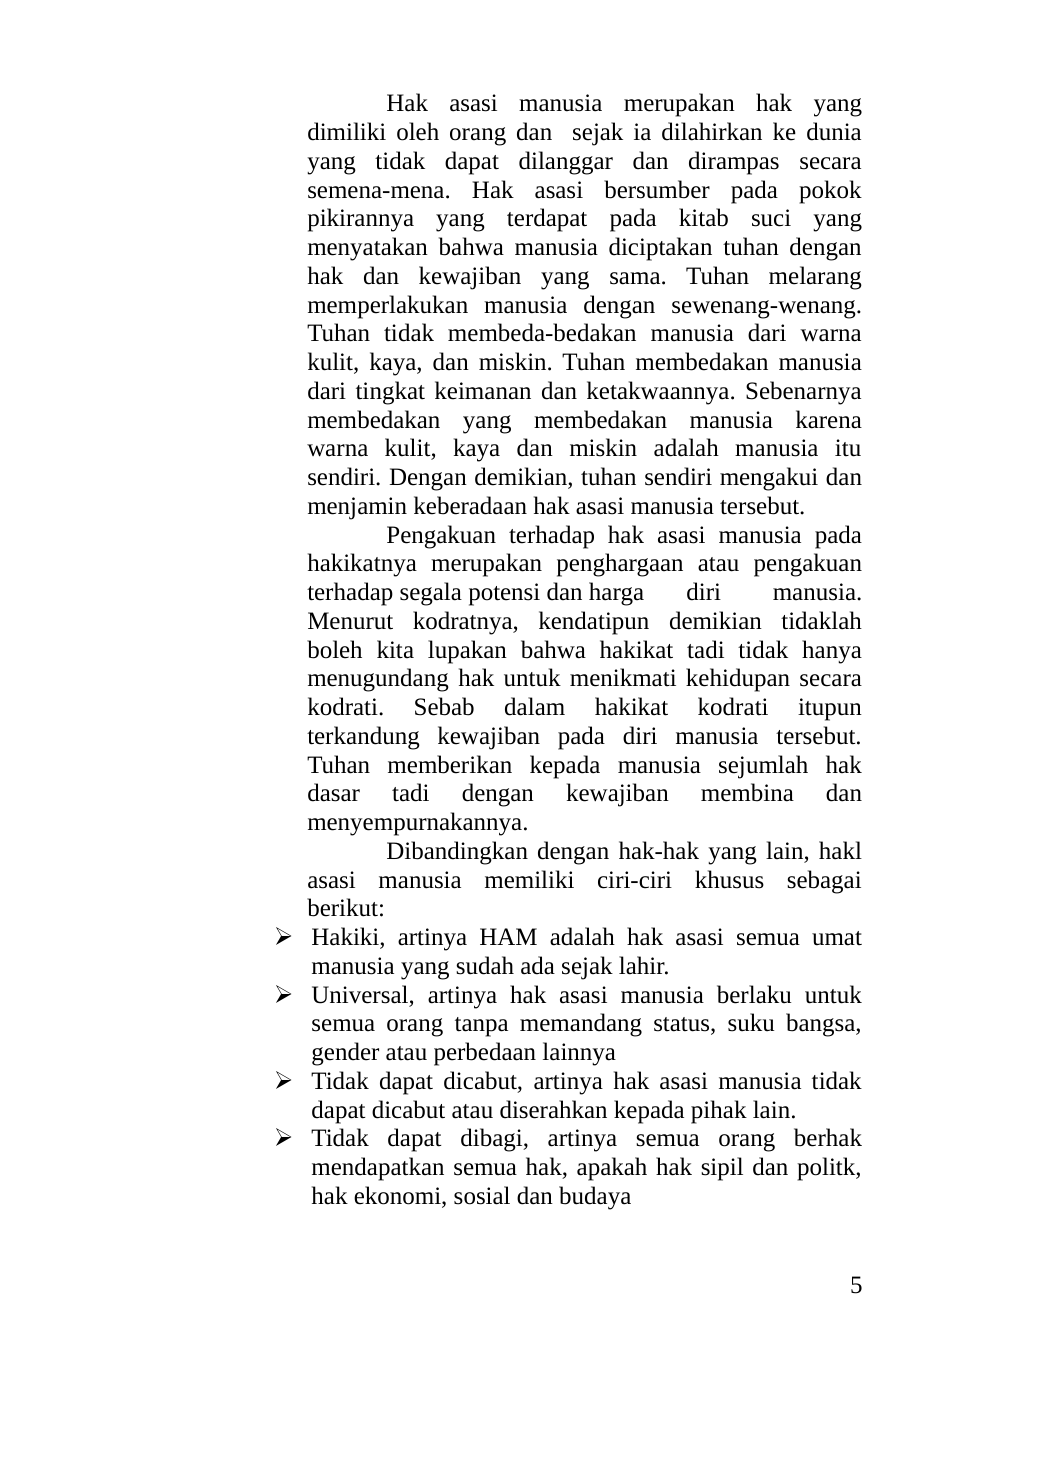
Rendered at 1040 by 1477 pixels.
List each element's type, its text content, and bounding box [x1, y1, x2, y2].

list Tidak dapat dicabut, artinya hak asasi manusia tidak dapat dicabut atau diserahkan kepada pihak lain. [274, 1066, 862, 1123]
text Hak asasi manusia merupakan hak yang dimiliki oleh orang dan sejak ia dilahirkan ke dunia yang tidak dapat dilanggar dan dirampas secara semena-mena. Hak asasi bersumber pada pokok pikirannya yang terdapat pada kitab suci yang menyatakan bahwa manusia diciptakan tuhan dengan hak dan kewajiban yang sama. Tuhan melarang memperlakukan manusia dengan sewenang-wenang. Tuhan tidak membeda-bedakan manusia dari warna kulit, kaya, dan miskin. Tuhan membedakan manusia dari tingkat keimanan dan ketakwaannya. Sebenarnya membedakan yang membedakan manusia karena warna kulit, kaya dan miskin adalah manusia itu sendiri. Dengan demikian, tuhan sendiri mengakui dan menjamin keberadaan hak asasi manusia tersebut. [307, 88, 862, 520]
text Dibandingkan dengan hak-hak yang lain, hakl asasi manusia memiliki ciri-ciri khusus sebagai berikut: [307, 836, 862, 922]
text Pengakuan terhadap hak asasi manusia pada hakikatnya merupakan penghargaan atau pengakuan terhadap segala potensi dan harga diri manusia. Menurut kodratnya, kendatipun demikian tidaklah boleh kita lupakan bahwa hakikat tadi tidak hanya menugundang hak untuk menikmati kehidupan secara kodrati. Sebab dalam hakikat kodrati itupun terkandung kewajiban pada diri manusia tersebut. Tuhan memberikan kepada manusia sejumlah hak dasar tadi dengan kewajiban membina dan menyempurnakannya. [307, 520, 862, 836]
list Hakiki, artinya HAM adalah hak asasi semua umat manusia yang sudah ada sejak lahir. [274, 922, 862, 980]
list Tidak dapat dibagi, artinya semua orang berhak mendapatkan semua hak, apakah hak sipil dan politk, hak ekonomi, sosial dan budaya [274, 1123, 862, 1210]
list Universal, artinya hak asasi manusia berlaku untuk semua orang tanpa memandang status, suku bangsa, gender atau perbedaan lainnya [274, 980, 862, 1066]
